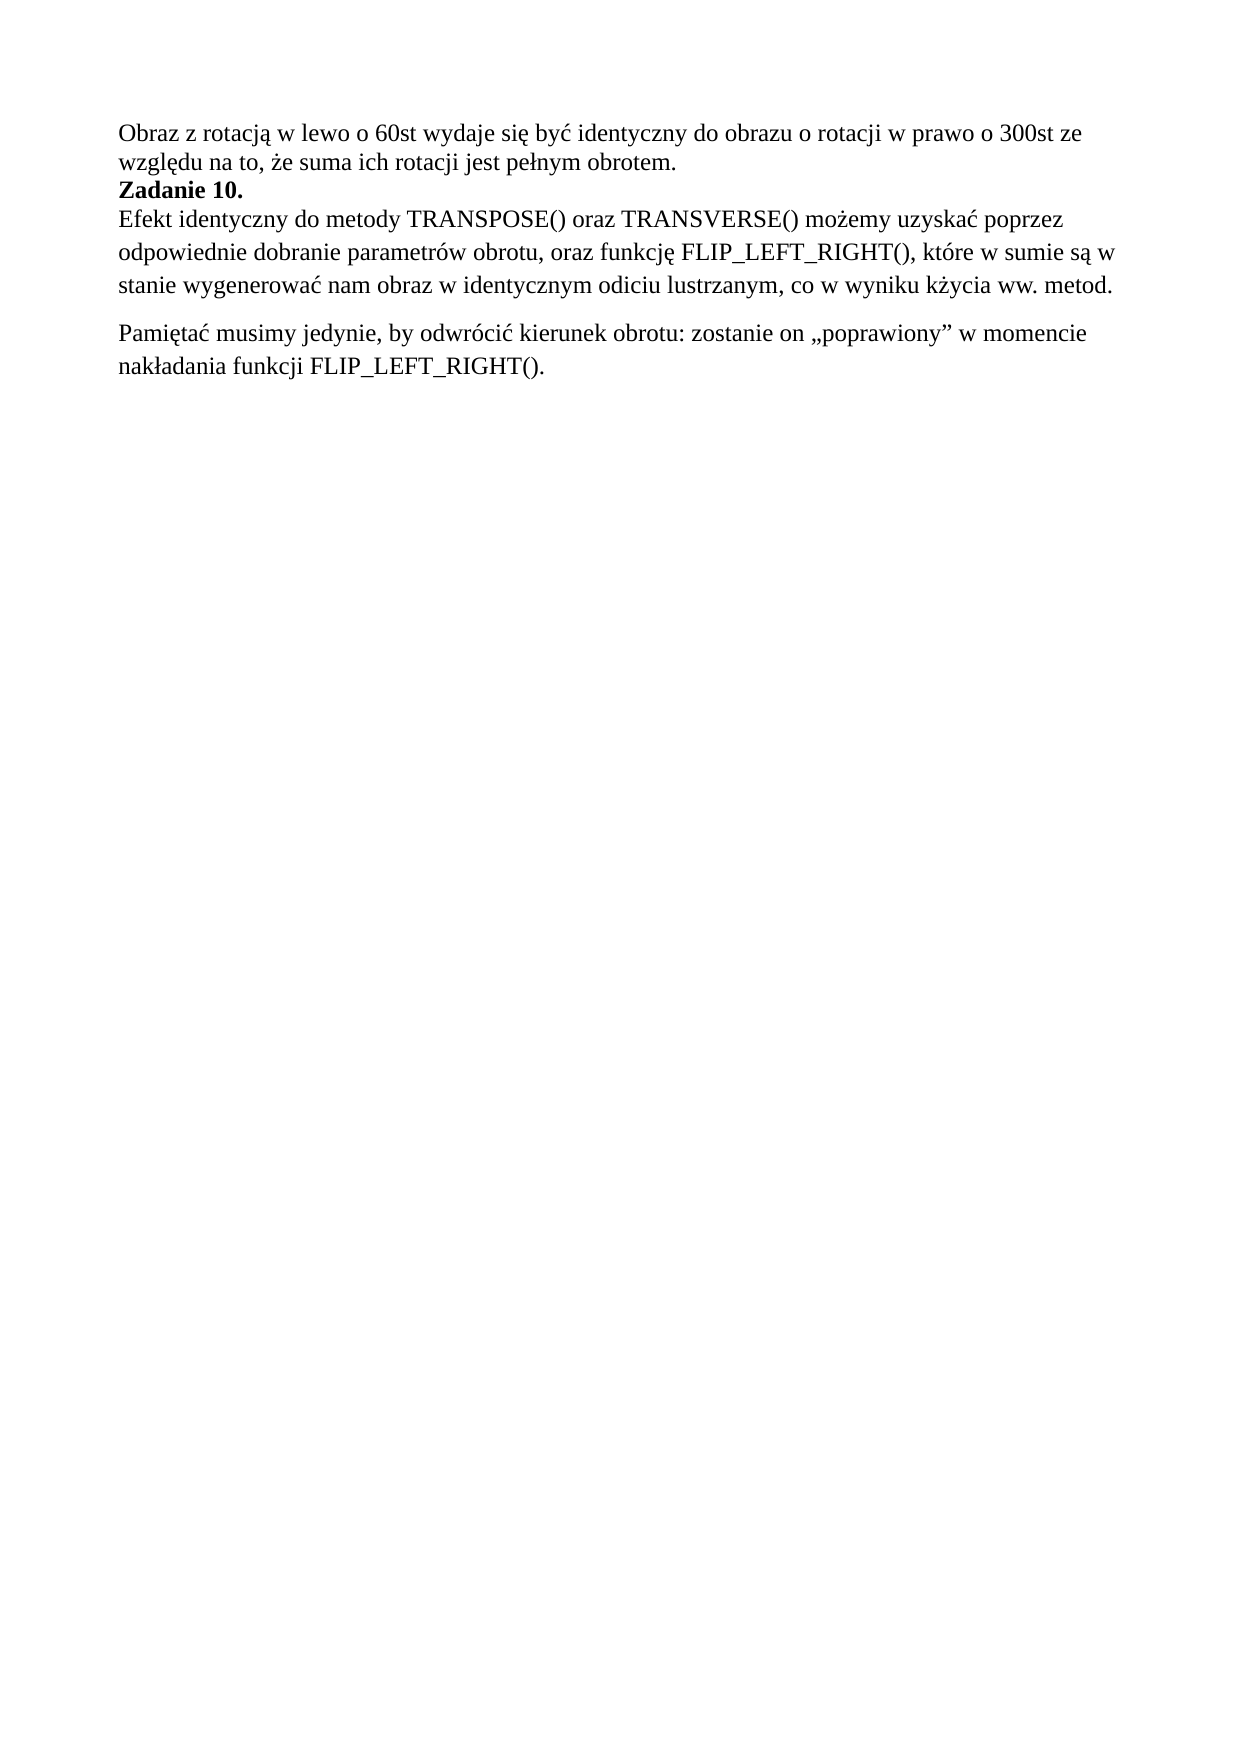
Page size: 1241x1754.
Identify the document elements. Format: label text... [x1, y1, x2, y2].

text Efekt identyczny do metody TRANSPOSE() oraz TRANSVERSE() możemy uzyskać poprzez odpowiednie dobranie parametrów obrotu, oraz funkcję FLIP_LEFT_RIGHT(), które w sumie są w stanie wygenerować nam obraz w identycznym odiciu lustrzanym, co w wyniku kżycia ww. metod. [118, 204, 1122, 299]
text Zadanie 10. [118, 176, 1122, 204]
text Pamiętać musimy jedynie, by odwrócić kierunek obrotu: zostanie on „poprawiony” w momencie nakładania funkcji FLIP_LEFT_RIGHT(). [118, 318, 1122, 380]
text Obraz z rotacją w lewo o 60st wydaje się być identyczny do obrazu o rotacji w prawo o 300st ze względu na to, że suma ich rotacji jest pełnym obrotem. [118, 118, 1122, 176]
